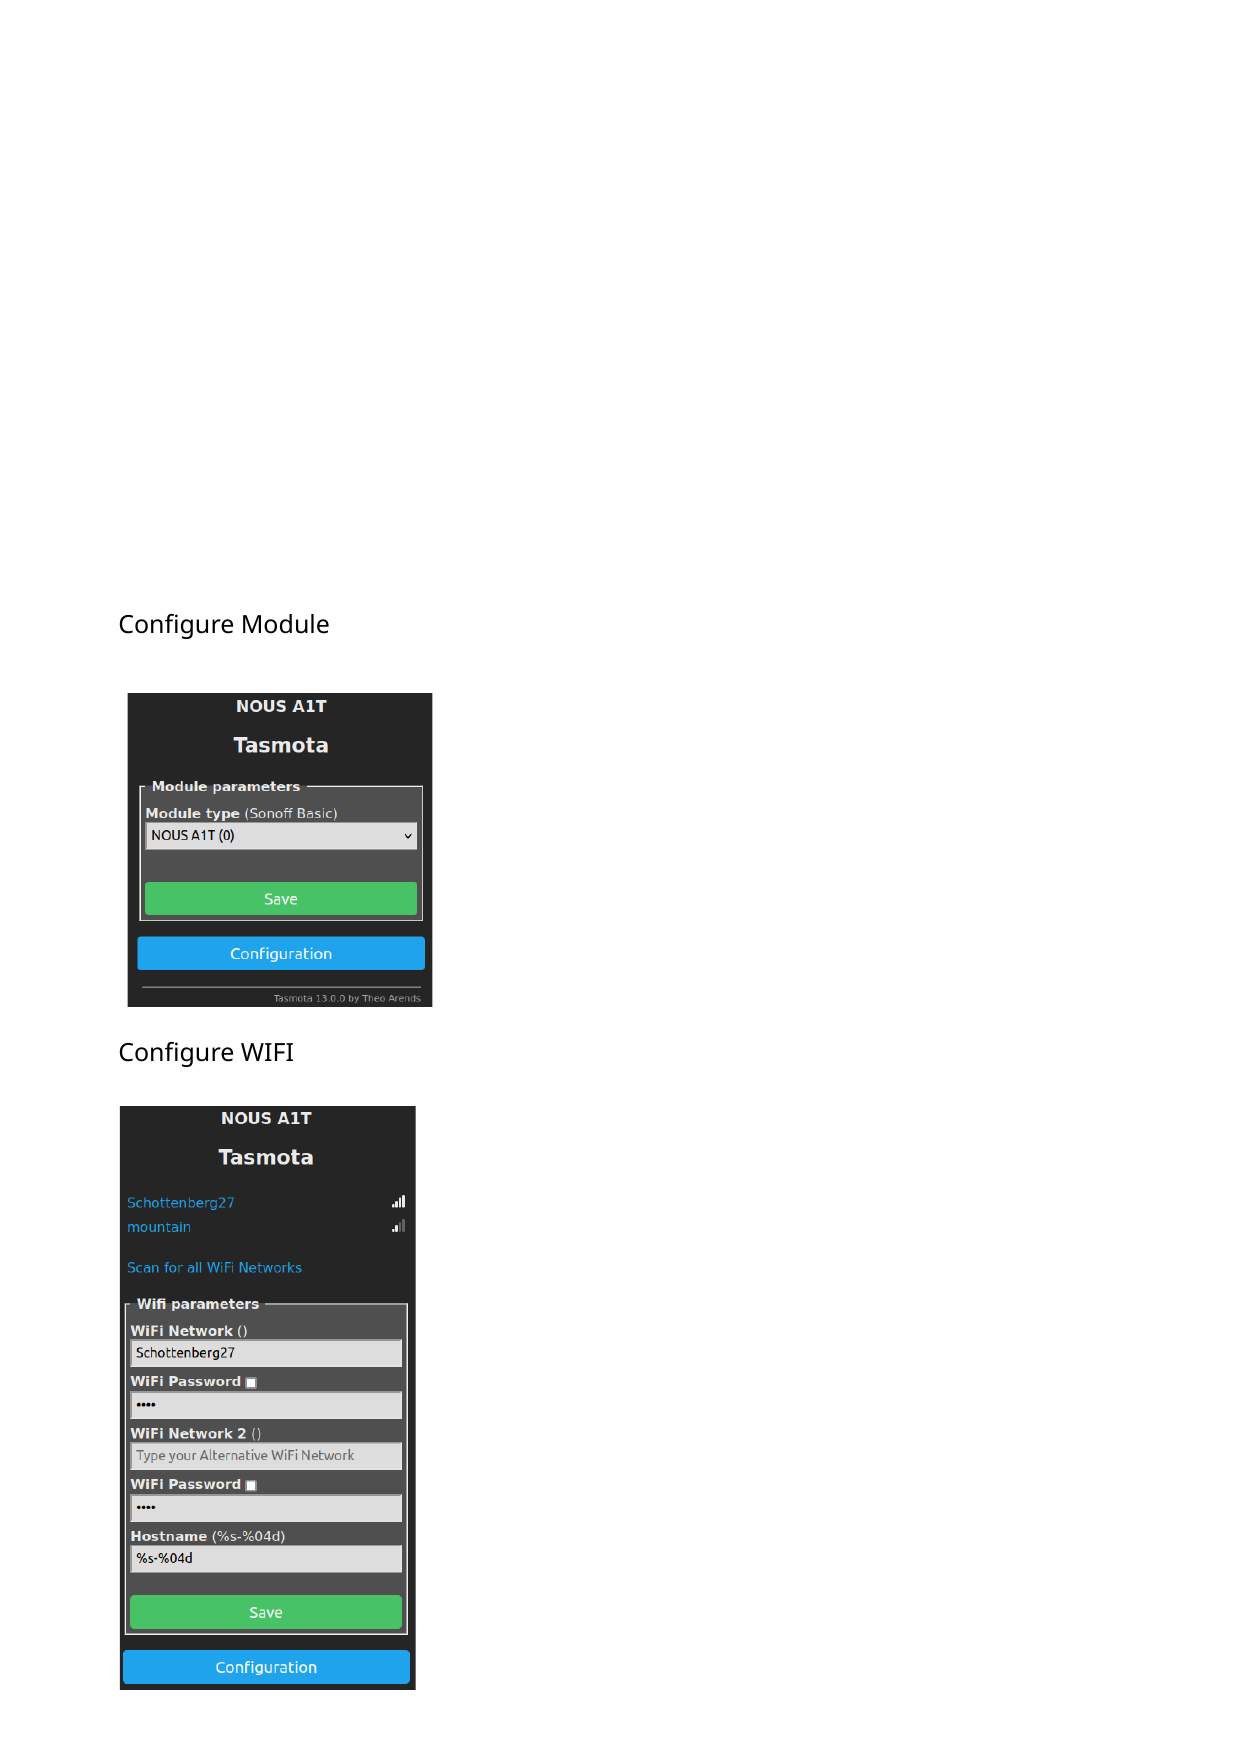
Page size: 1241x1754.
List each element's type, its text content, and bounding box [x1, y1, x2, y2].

text Configure WIFI [118, 1034, 1122, 1068]
picture [127, 693, 433, 1007]
picture [119, 1106, 416, 1690]
text Configure Module [118, 607, 1122, 641]
